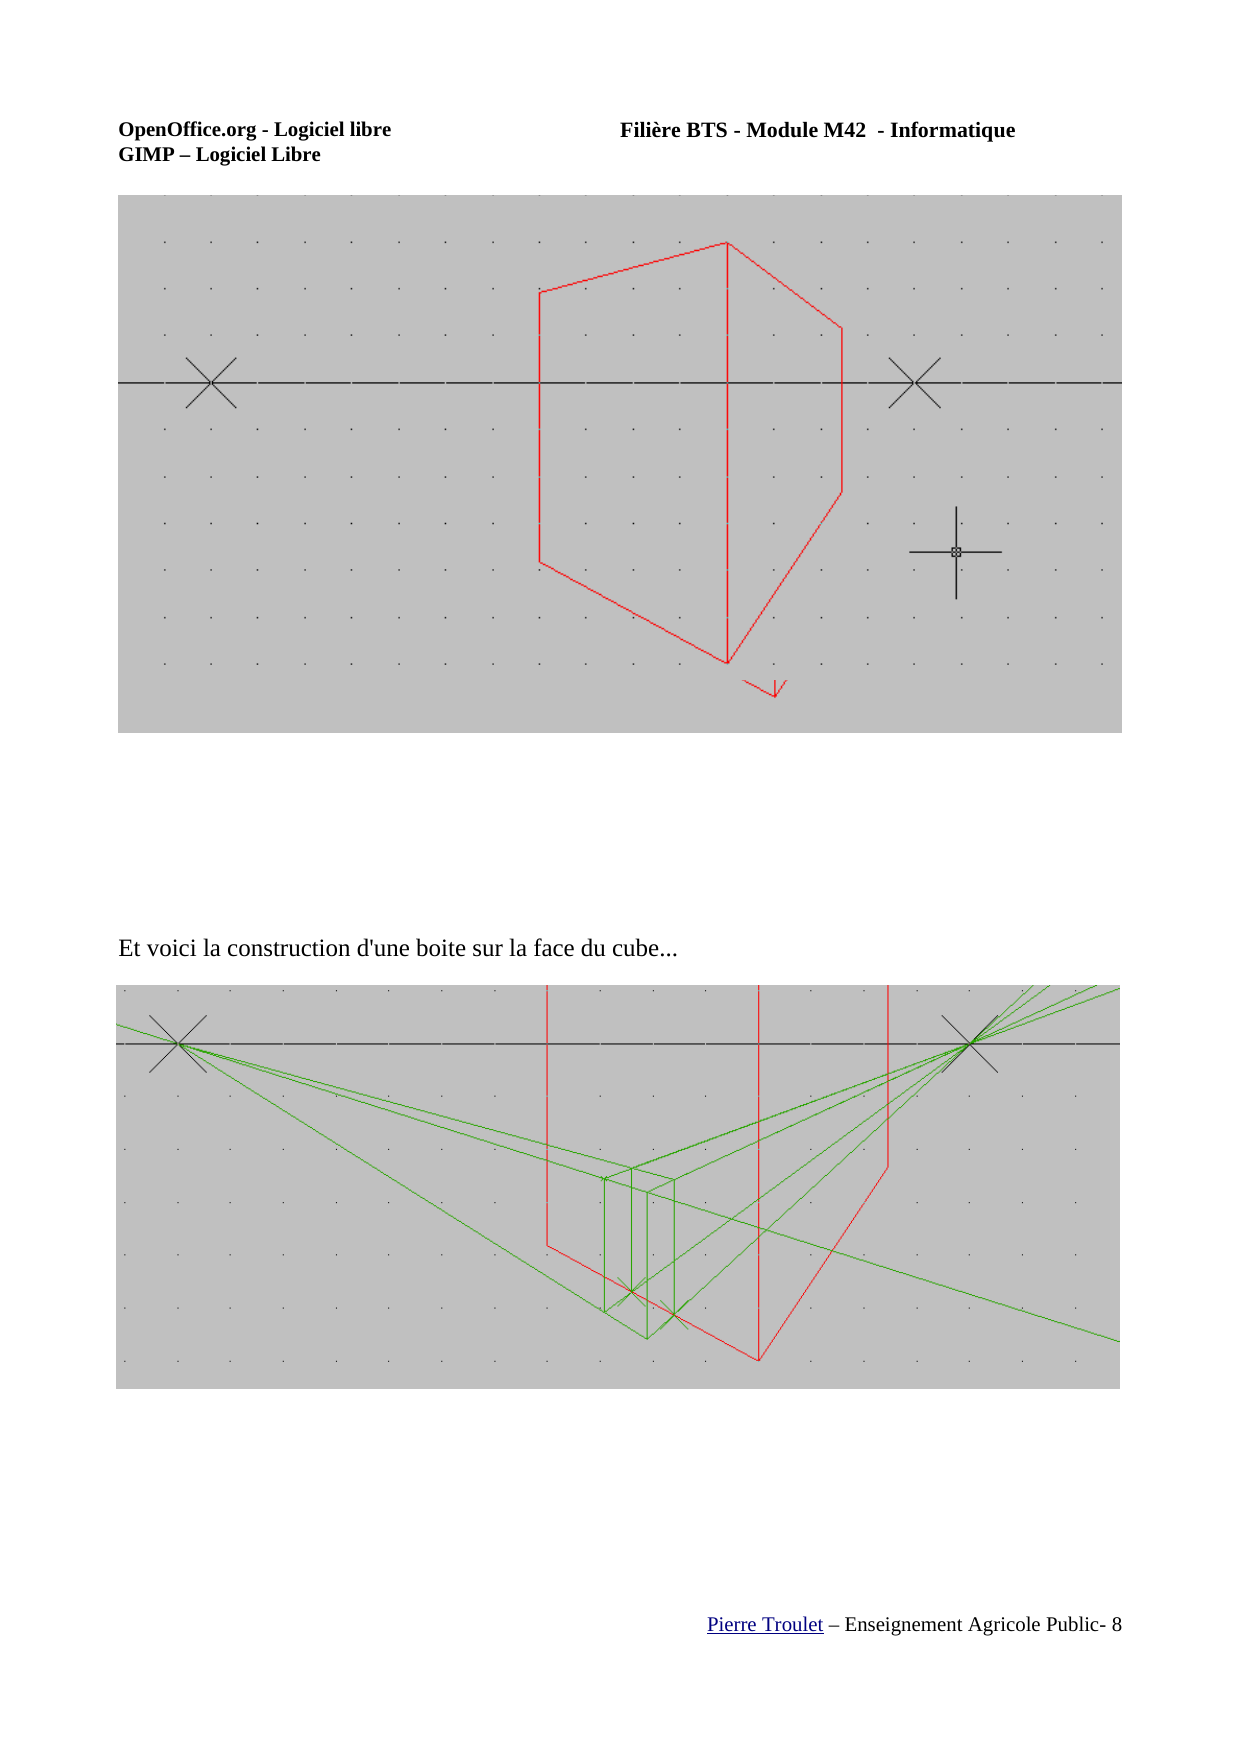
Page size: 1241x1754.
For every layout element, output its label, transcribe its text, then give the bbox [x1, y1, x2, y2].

text Et voici la construction d'une boite sur la face du cube... [118, 934, 1122, 962]
picture [118, 195, 1122, 733]
picture [116, 985, 1120, 1389]
